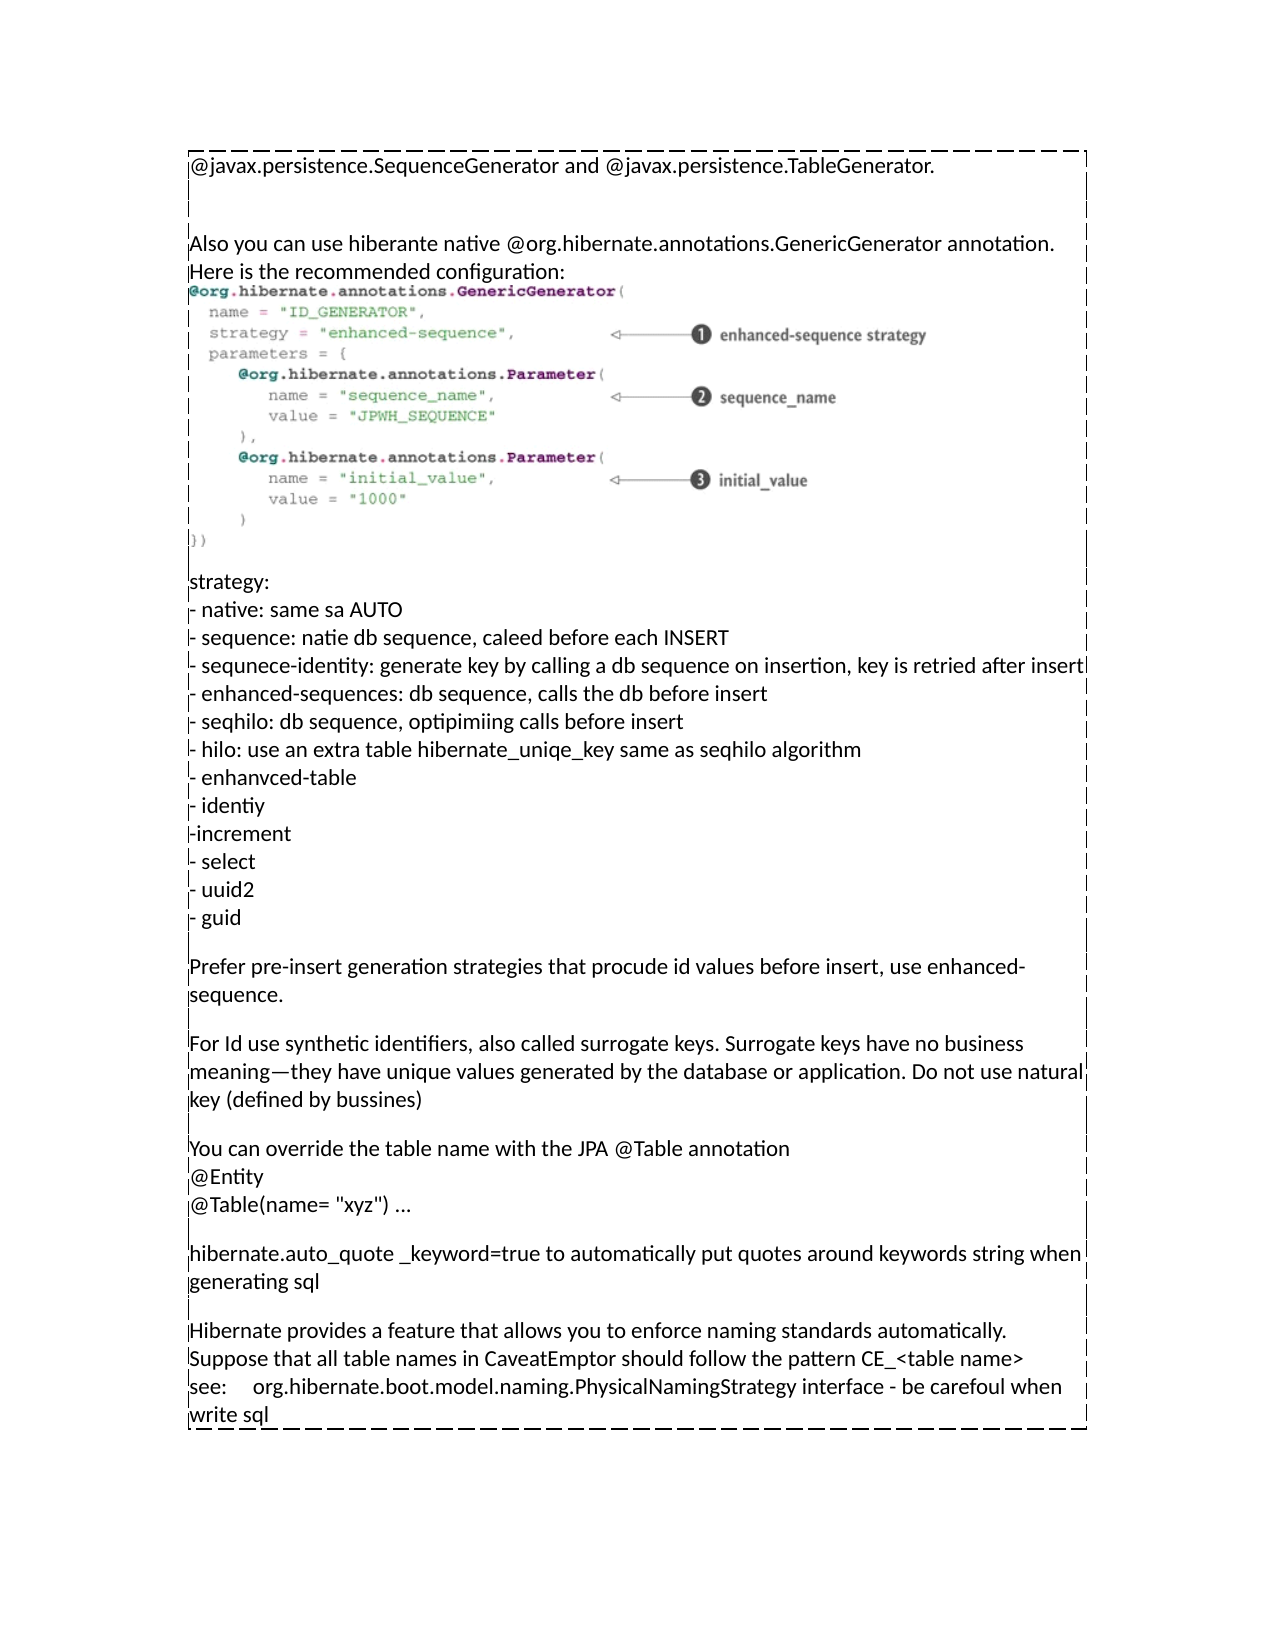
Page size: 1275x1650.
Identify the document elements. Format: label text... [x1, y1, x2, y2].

text Hibernate provides a feature that allows you to enforce naming standards automatically. Suppose that all table names in CaveatEmptor should follow the pattern CE_<table name> see: org.hibernate.boot.model.naming.PhysicalNamingStrategy interface - be carefoul when write sql [187, 1314, 1087, 1429]
text Prefer pre-insert generation strategies that procude id values before insert, use enhanced-sequence. [187, 951, 1087, 1008]
text strategy: - native: same sa AUTO - sequence: natie db sequence, caleed before each INSERT - sequnece-identity: generate key by calling a db sequence on insertion, key is retried after insert - enhanced-sequences: db sequence, calls the db before insert - seqhilo: db sequence, optipimiing calls before insert - hilo: use an extra table hibernate_uniqe_key same as seqhilo algorithm - enhanvced-table - identiy -increment - select - uuid2 - guid [187, 566, 1087, 932]
text hibernate.auto_quote _keyword=true to automatically put quotes around keywords string when generating sql [187, 1237, 1087, 1295]
text Also you can use hiberante native @org.hibernate.annotations.GenericGenerator annotation. Here is the recommended configuration: [187, 199, 1087, 546]
text @javax.persistence.SequenceGenerator and @javax.persistence.TableGenerator. [187, 150, 1087, 179]
text For Id use synthetic identifiers, also called surrogate keys. Surrogate keys have no business meaning—they have unique values generated by the database or application. Do not use natural key (defined by bussines) [187, 1028, 1087, 1113]
text You can override the table name with the JPA @Table annotation @Entity @Table(name= "xyz") ... [187, 1133, 1087, 1218]
